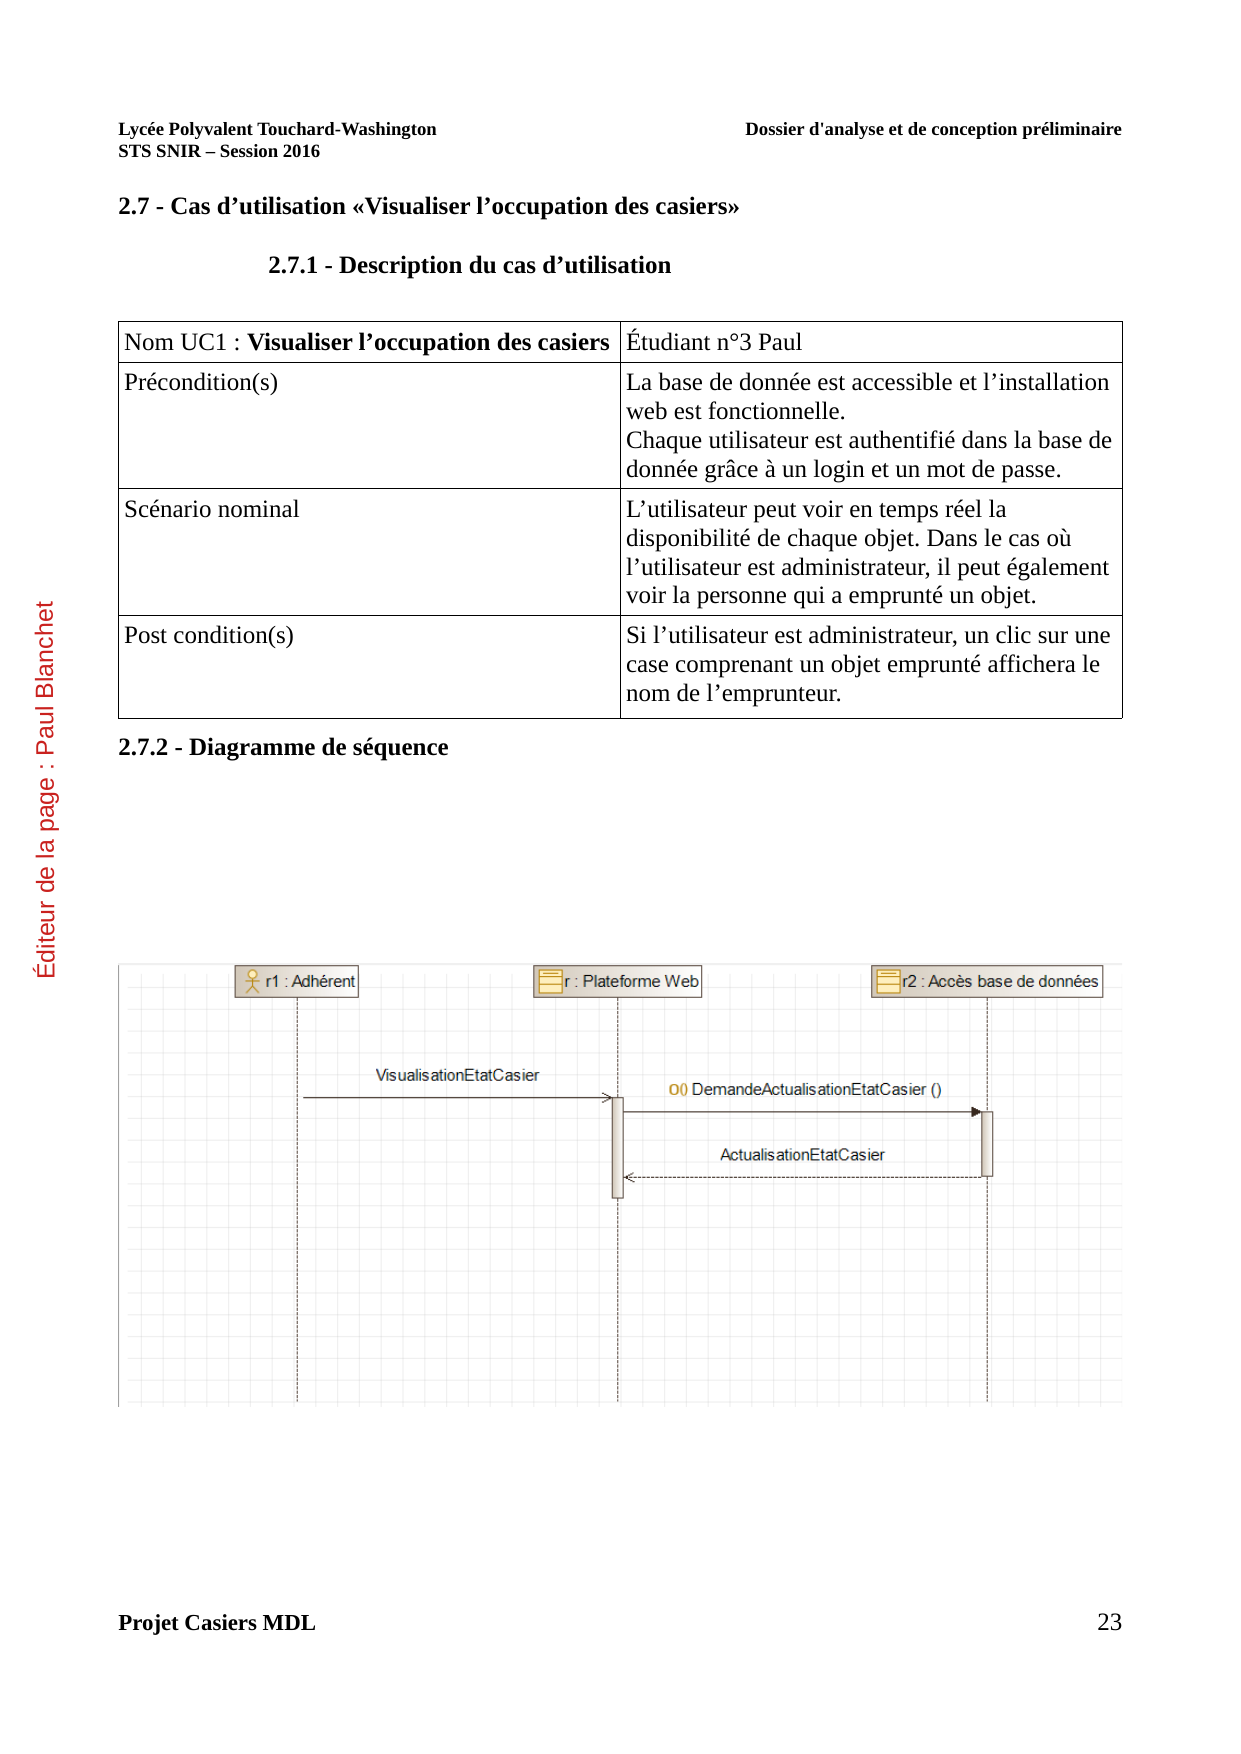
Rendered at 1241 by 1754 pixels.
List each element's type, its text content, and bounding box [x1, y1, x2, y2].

picture [118, 963, 1123, 1407]
table_header Nom UC1 : Visualiser l’occupation des casiers [119, 322, 620, 362]
table_cell La base de donnée est accessible et l’installation web est fonctionnelle. Chaque utilisateur est authentifié dans la base de donnée grâce à un login et un mot de passe. [621, 363, 1122, 488]
subtitle 2.7.2 - Diagramme de séquence [118, 732, 1122, 761]
table_header Étudiant n°3 Paul [621, 322, 1122, 362]
subtitle 2.7.1 - Description du cas d’utilisation [118, 247, 1122, 280]
table_cell Post condition(s) [119, 616, 620, 717]
subtitle 2.7 - Cas d’utilisation «Visualiser l’occupation des casiers» [118, 191, 1122, 219]
table_cell Scénario nominal [119, 489, 620, 615]
table_cell Si l’utilisateur est administrateur, un clic sur une case comprenant un objet emprunté affichera le nom de l’emprunteur. [621, 616, 1122, 717]
table_cell Précondition(s) [119, 363, 620, 488]
table_cell L’utilisateur peut voir en temps réel la disponibilité de chaque objet. Dans le cas où l’utilisateur est administrateur, il peut également voir la personne qui a emprunté un objet. [621, 489, 1122, 615]
